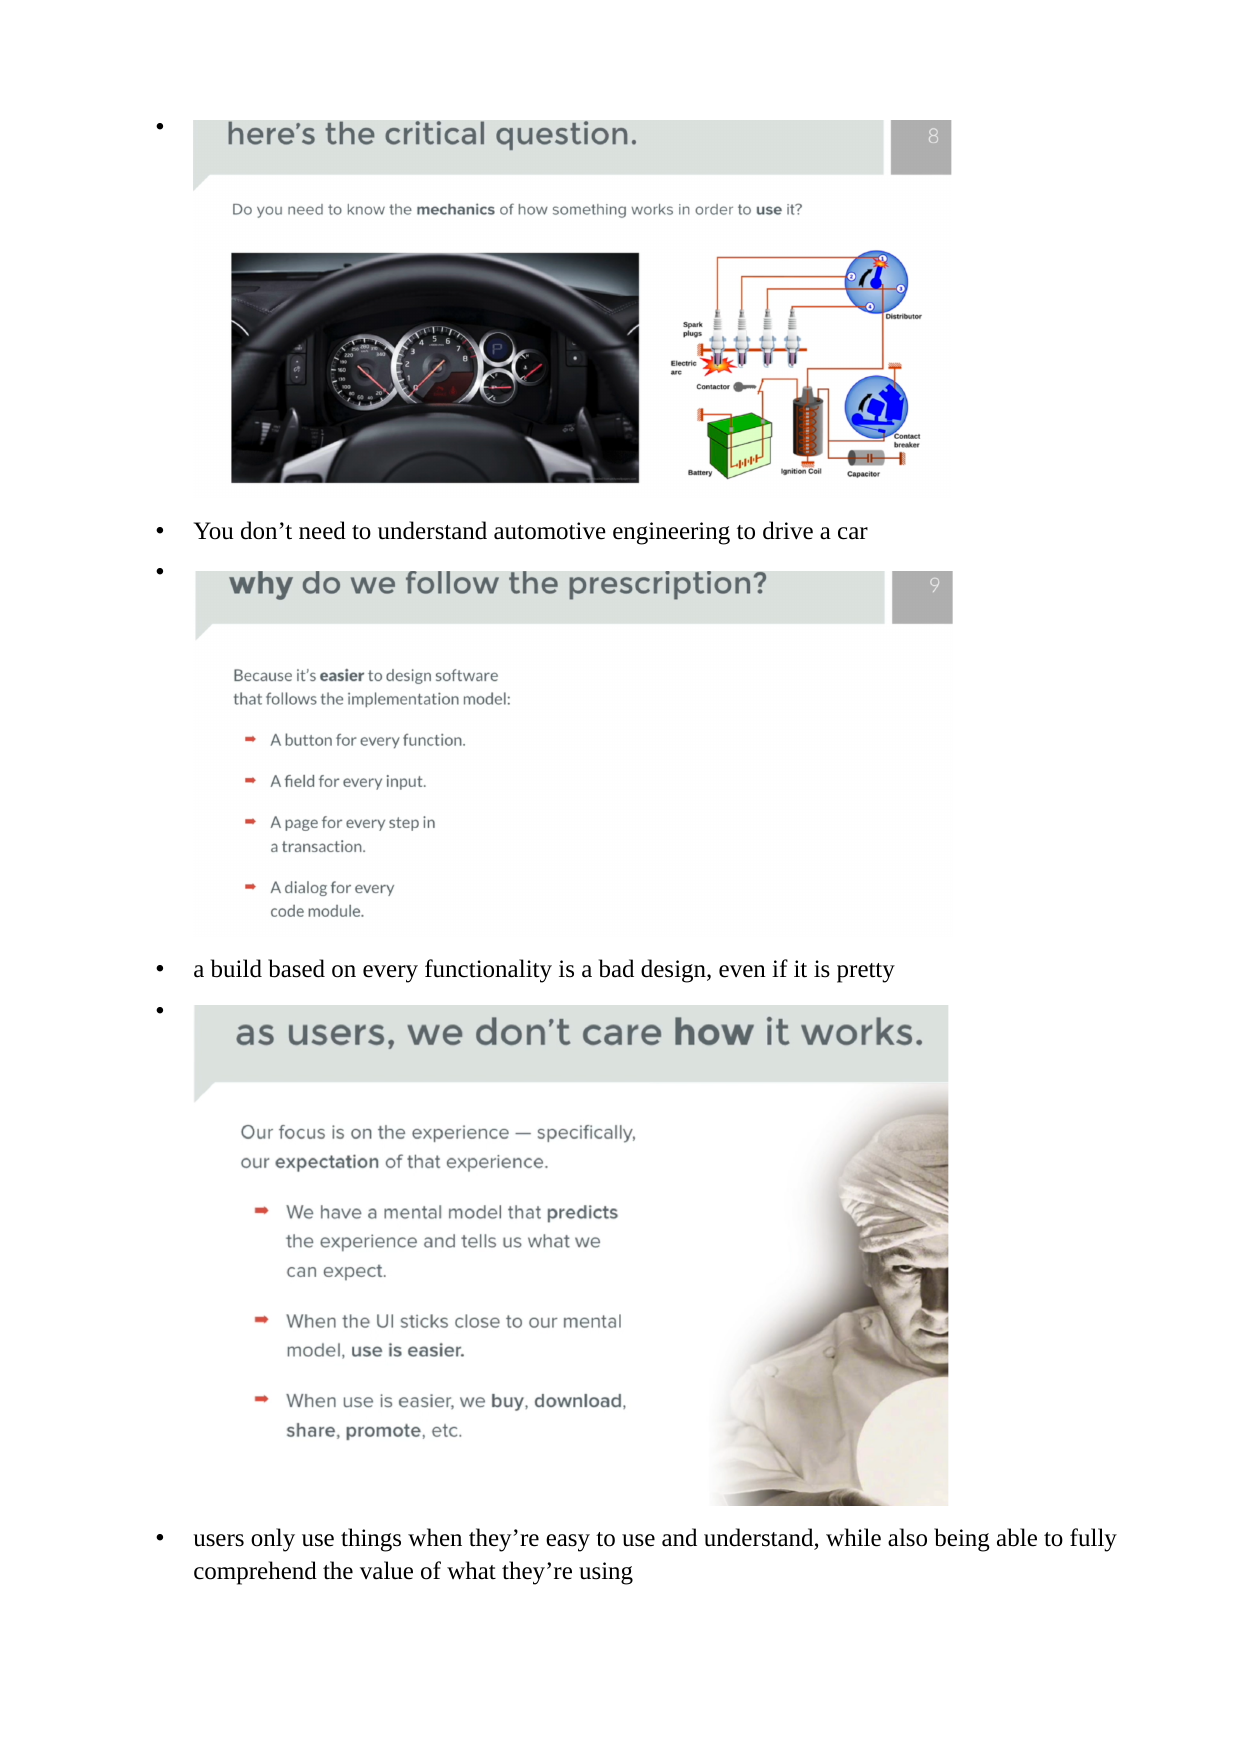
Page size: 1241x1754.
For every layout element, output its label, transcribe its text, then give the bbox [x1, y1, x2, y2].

picture [193, 1005, 949, 1506]
list You don’t need to understand automotive engineering to drive a car [156, 516, 1122, 544]
list users only use things when they’re easy to use and understand, while also being able to fully comprehend the value of what they’re using [156, 1523, 1122, 1585]
picture [193, 571, 953, 937]
picture [193, 120, 952, 498]
list a build based on every functionality is a bad design, even if it is pretty [156, 954, 1122, 983]
